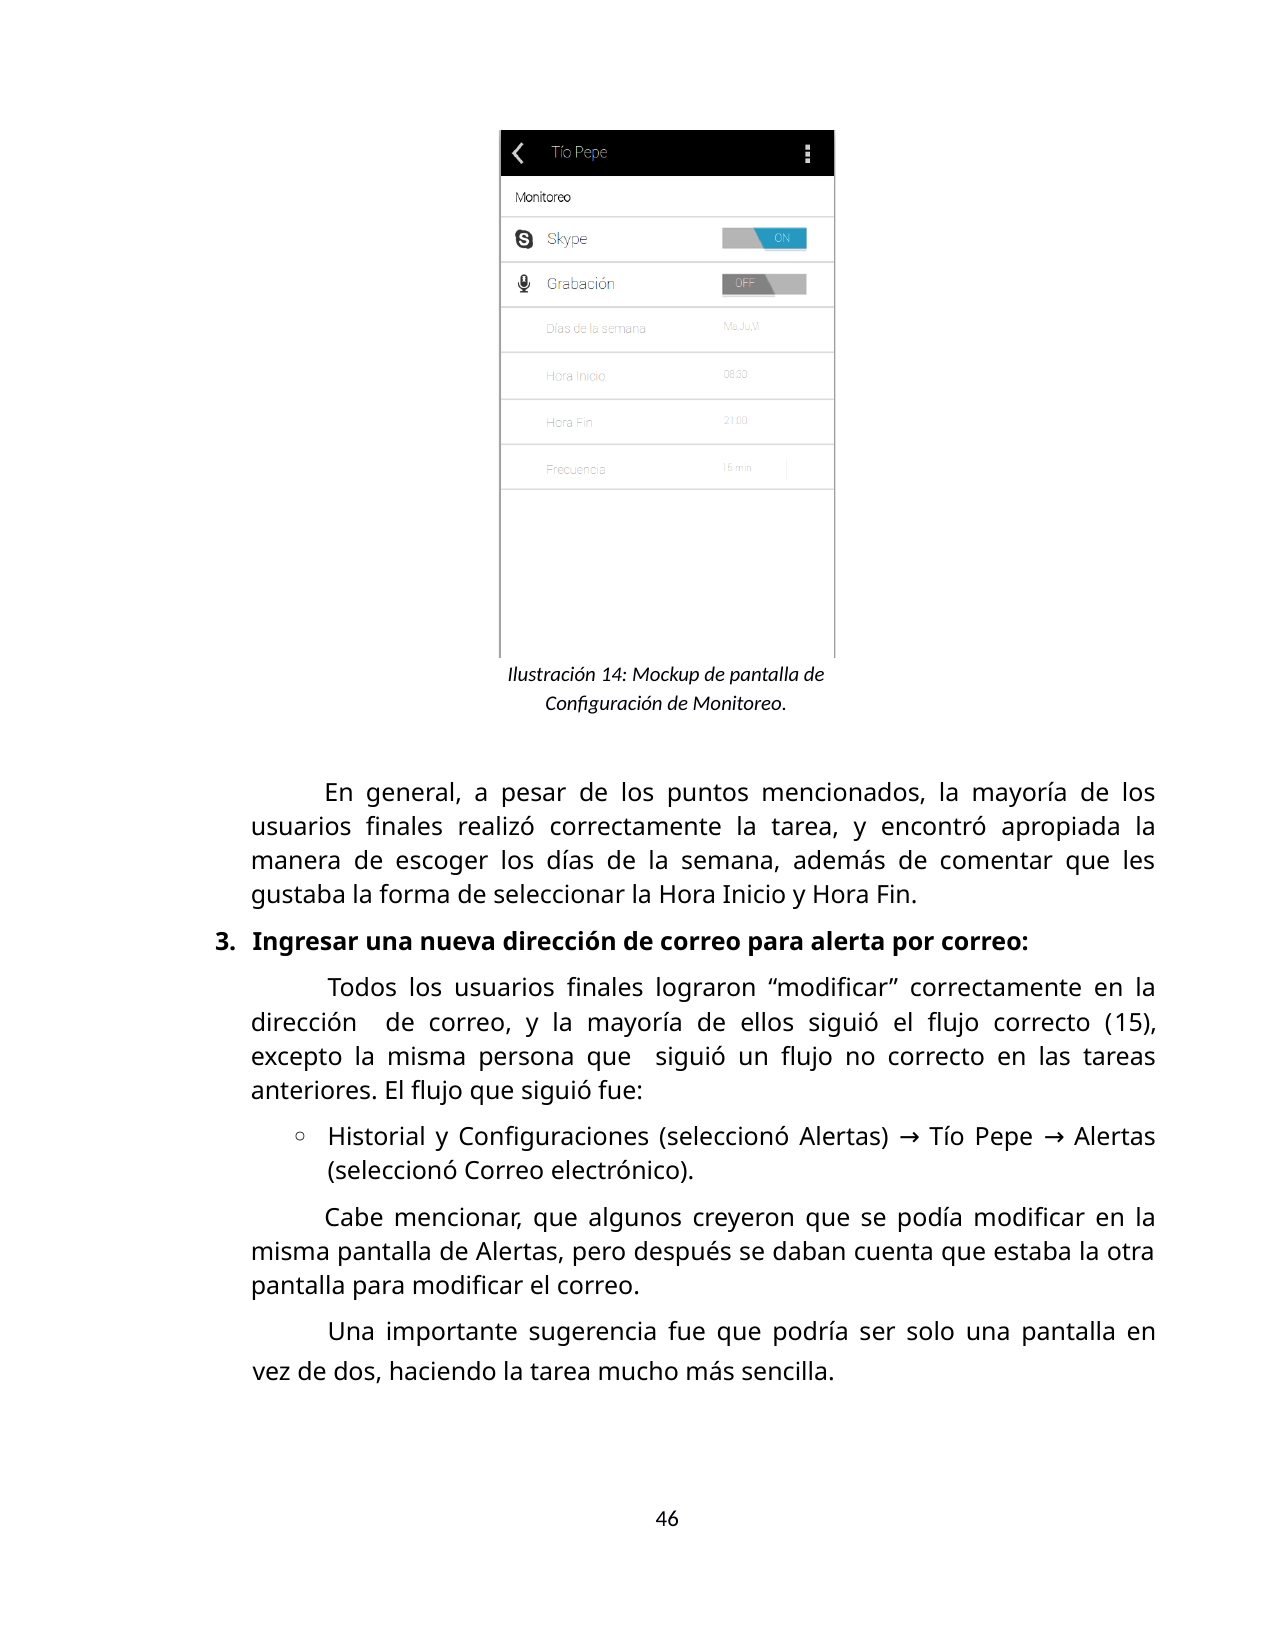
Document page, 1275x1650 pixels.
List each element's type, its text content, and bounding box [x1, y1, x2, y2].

text Una importante sugerencia fue que podría ser solo una pantalla en vez de dos, haciendo la tarea mucho más sencilla. [252, 1314, 1157, 1387]
list Ingresar una nueva dirección de correo para alerta por correo: [215, 924, 1157, 958]
text En general, a pesar de los puntos mencionados, la mayoría de los usuarios finales realizó correctamente la tarea, y encontró apropiada la manera de escoger los días de la semana, además de comentar que les gustaba la forma de seleccionar la Hora Inicio y Hora Fin. [251, 775, 1157, 911]
list Historial y Configuraciones (seleccionó Alertas) → Tío Pepe → Alertas (seleccionó Correo electrónico). [290, 1119, 1157, 1187]
text Ilustración 14: Mockup de pantalla de Configuración de Monitoreo. [499, 658, 836, 716]
text Todos los usuarios finales lograron “modificar” correctamente en la dirección de correo, y la mayoría de ellos siguió el flujo correcto (Ilustración 15), excepto la misma persona que siguió un flujo no correcto en las tareas anteriores. El flujo que siguió fue: [251, 970, 1157, 1106]
picture [498, 130, 836, 658]
text Cabe mencionar, que algunos creyeron que se podía modificar en la misma pantalla de Alertas, pero después se daban cuenta que estaba la otra pantalla para modificar el correo. [251, 1199, 1157, 1302]
